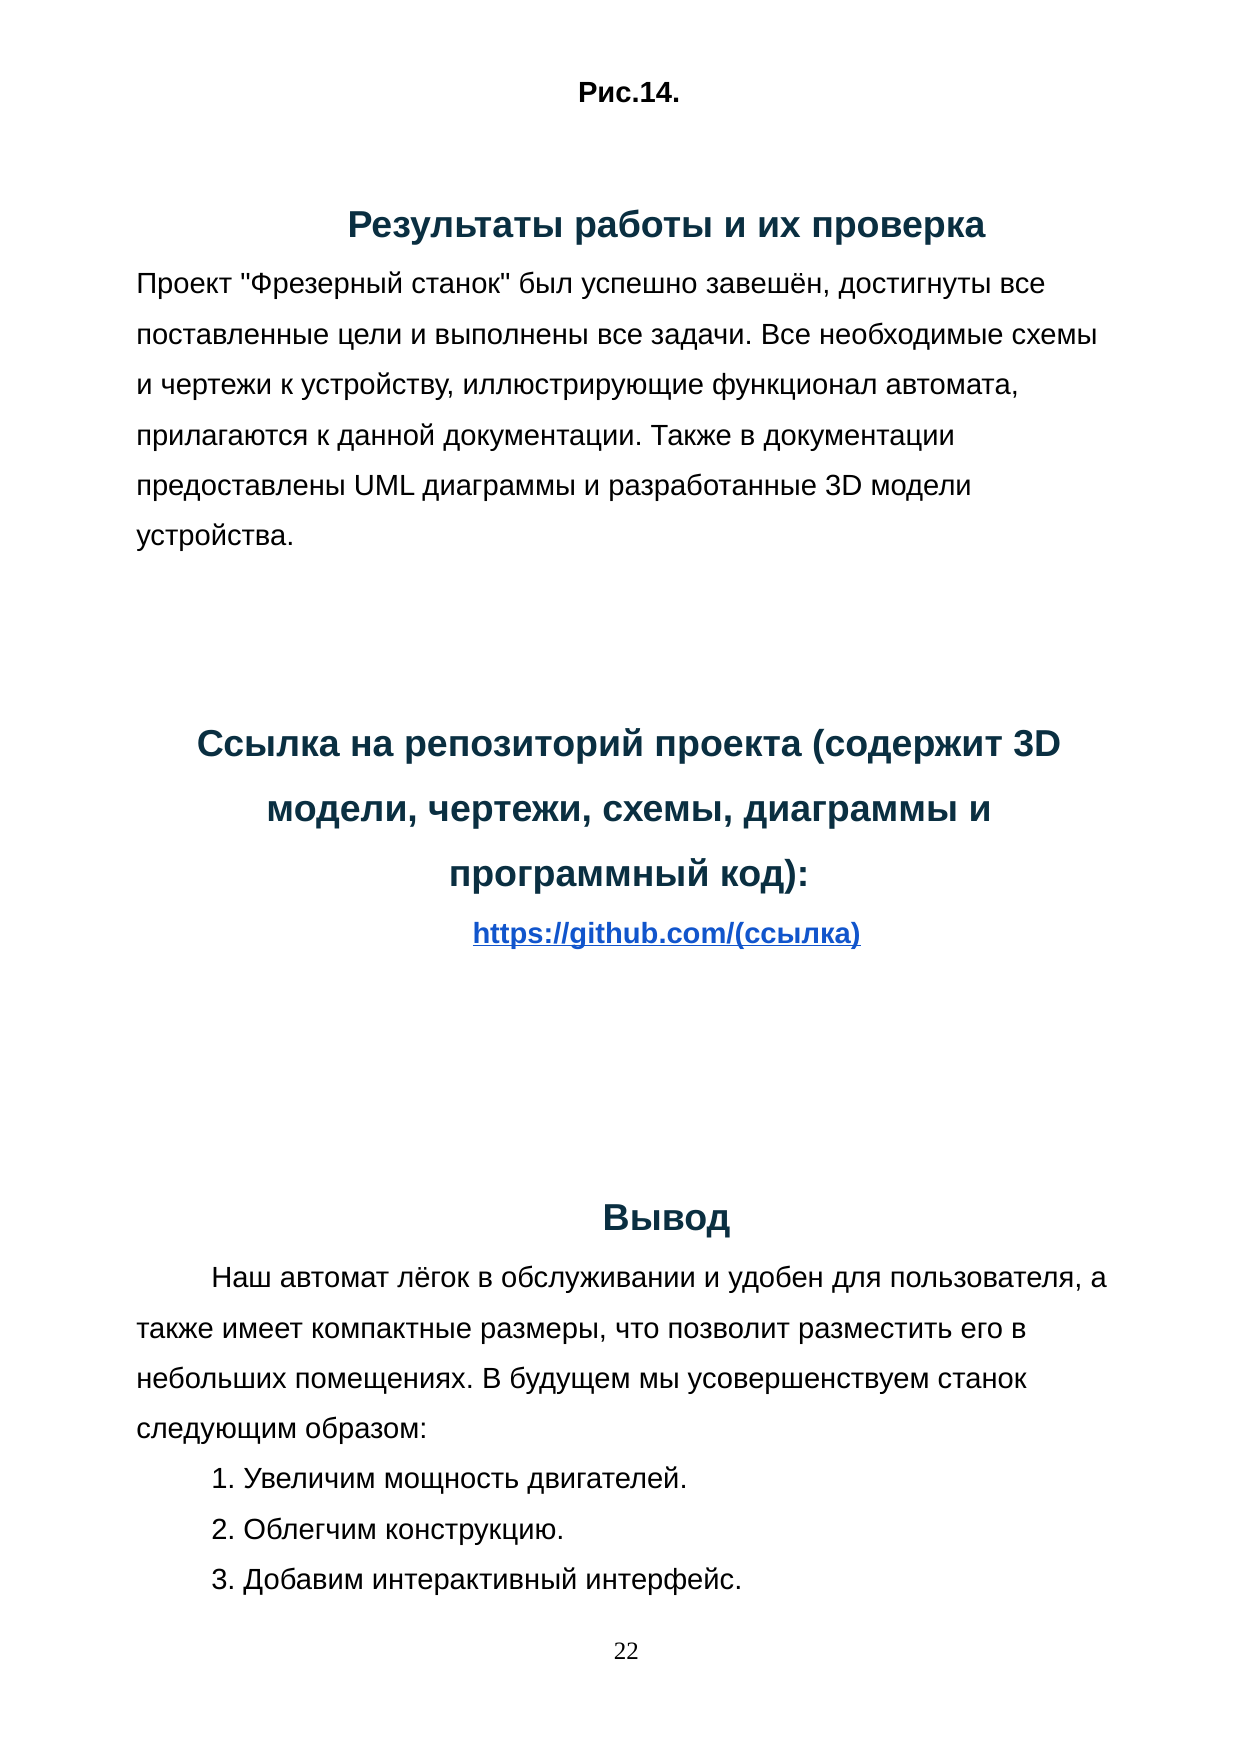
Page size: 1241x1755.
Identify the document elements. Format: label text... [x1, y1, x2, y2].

text Наш автомат лёгок в обслуживании и удобен для пользователя, а также имеет компактные размеры, что позволит разместить его в небольших помещениях. В будущем мы усовершенствуем станок следующим образом: [136, 1260, 1122, 1445]
text 1. Увеличим мощность двигателей. [136, 1462, 1122, 1495]
text https://github.com/(ссылка) [136, 916, 1122, 949]
text Вывод [136, 1196, 1122, 1239]
text Рис.14. [136, 75, 1122, 108]
text 2. Облегчим конструкцию. [136, 1512, 1122, 1545]
text Проект "Фрезерный станок" был успешно завешён, достигнуты все поставленные цели и выполнены все задачи. Все необходимые схемы и чертежи к устройству, иллюстрирующие функционал автомата, прилагаются к данной документации. Также в документации предоставлены UML диаграммы и разработанные 3D модели устройства. [136, 267, 1122, 552]
text Результаты работы и их проверка [136, 202, 1122, 245]
text Ссылка на репозиторий проекта (содержит 3D модели, чертежи, схемы, диаграммы и программный код): [136, 722, 1122, 894]
text 3. Добавим интерактивный интерфейс. [136, 1562, 1122, 1596]
